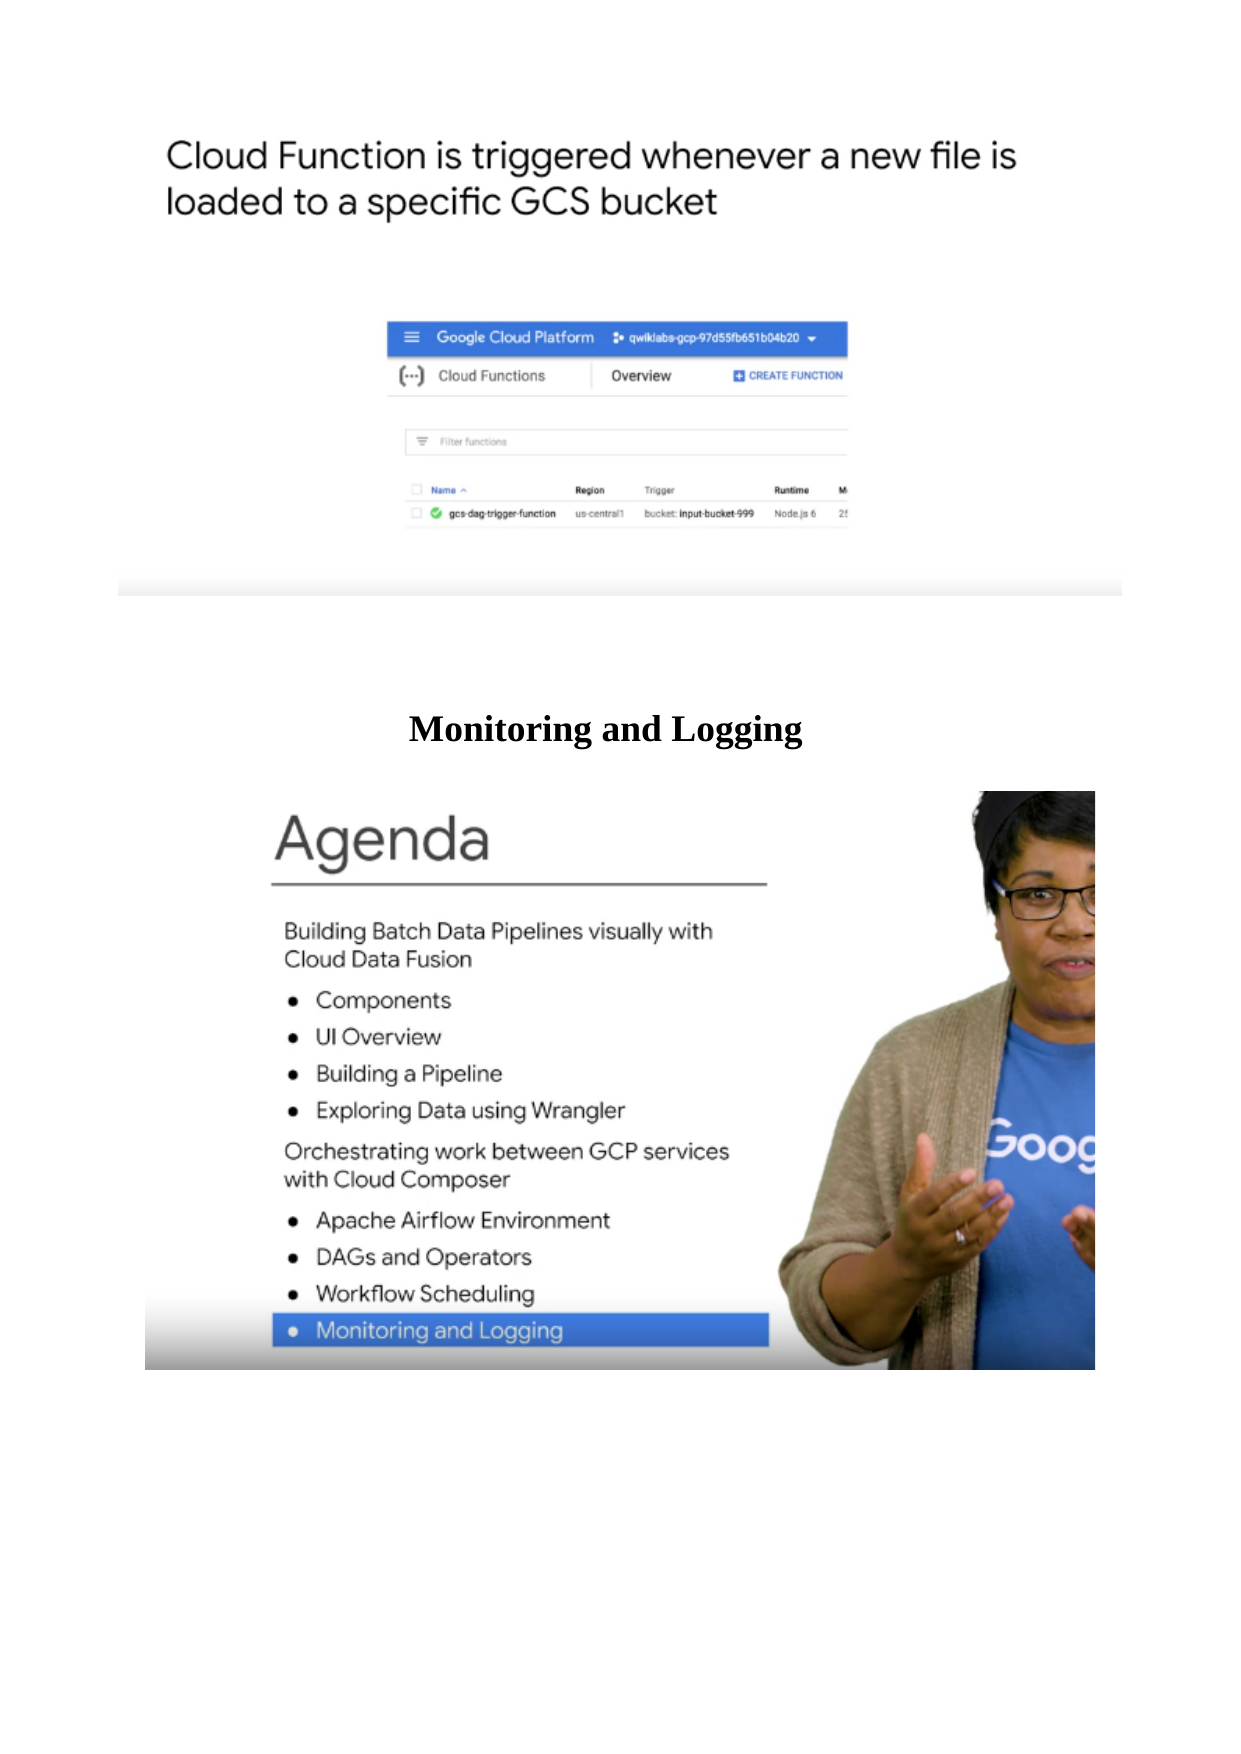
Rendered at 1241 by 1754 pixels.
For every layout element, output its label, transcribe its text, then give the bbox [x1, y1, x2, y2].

picture [145, 791, 1096, 1370]
subtitle Monitoring and Logging [118, 707, 1122, 750]
picture [118, 118, 1123, 596]
